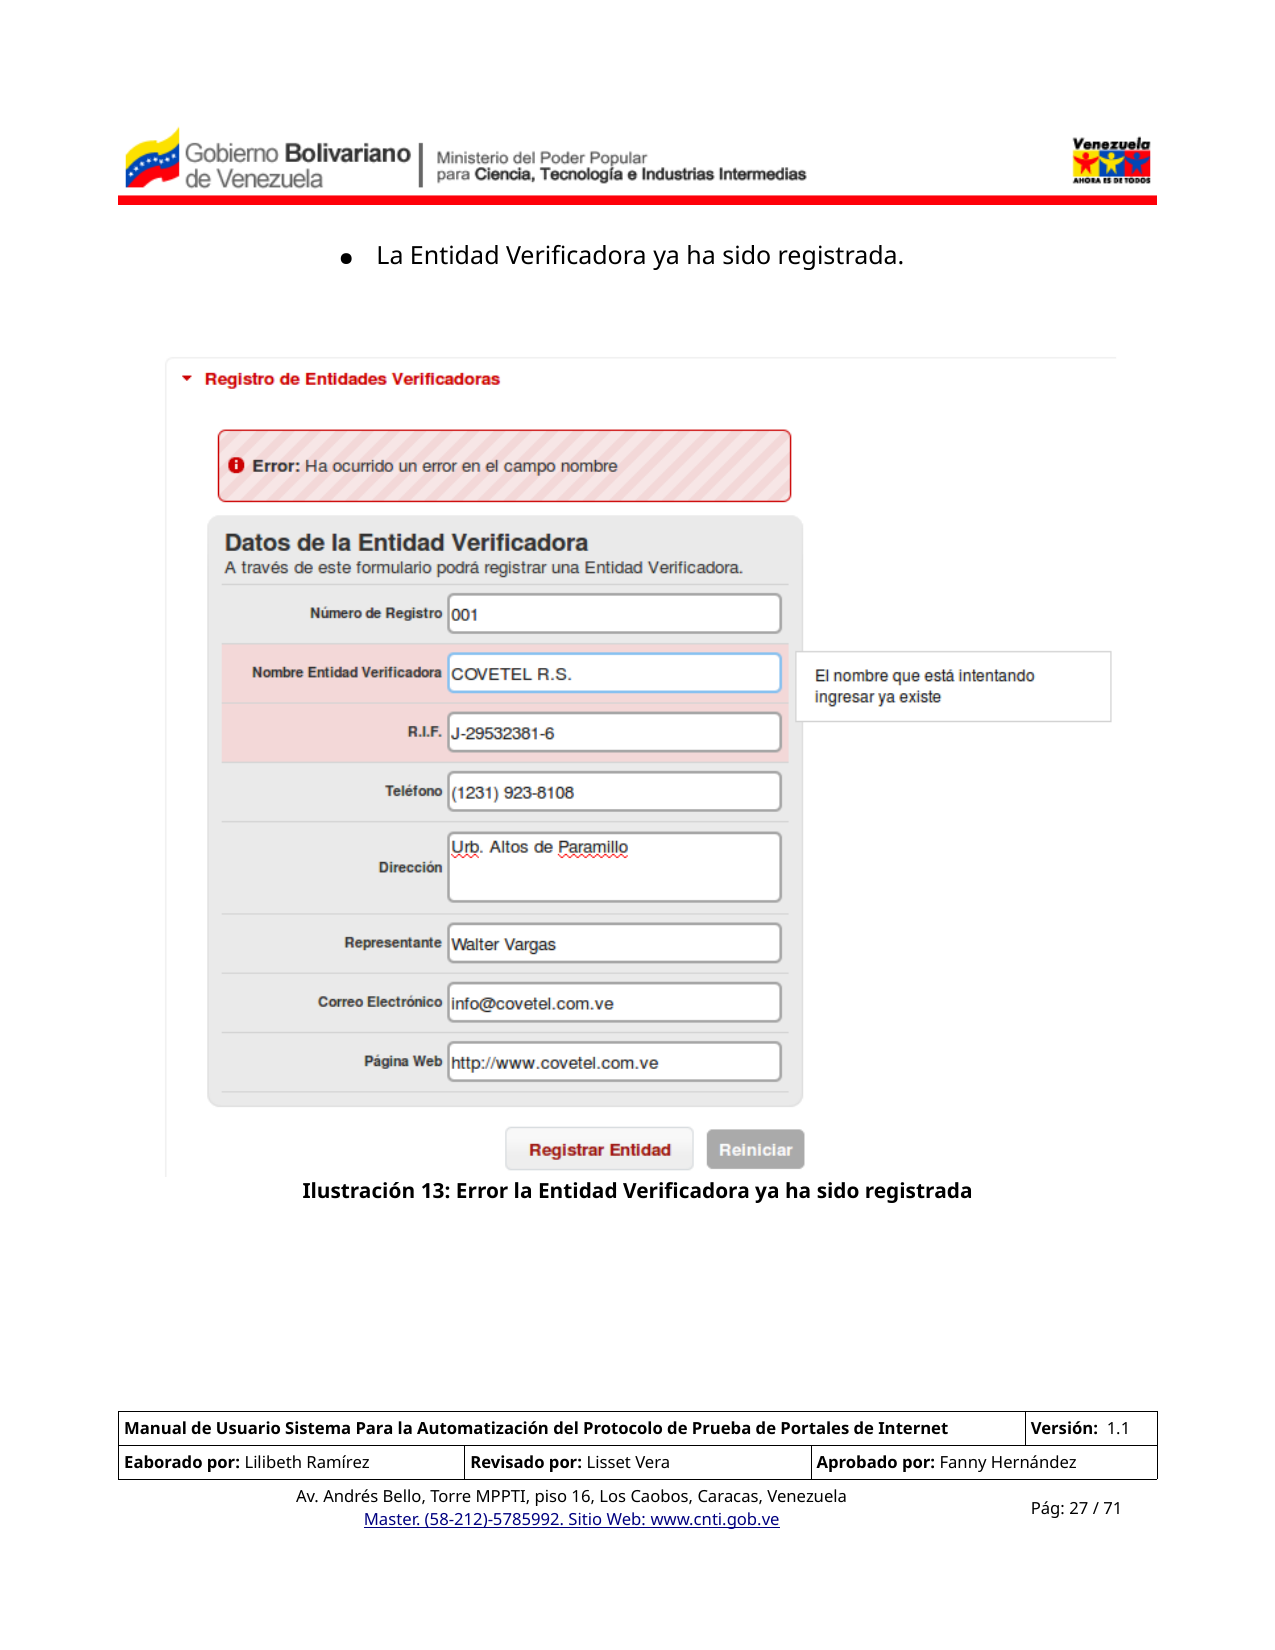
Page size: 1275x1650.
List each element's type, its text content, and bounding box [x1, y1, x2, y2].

picture [160, 352, 1117, 1177]
picture [118, 119, 1157, 205]
text Ilustración 13: Error la Entidad Verificadora ya ha sido registrada [151, 352, 1124, 1205]
list La Entidad Verificadora ya ha sido registrada. [339, 238, 1098, 272]
